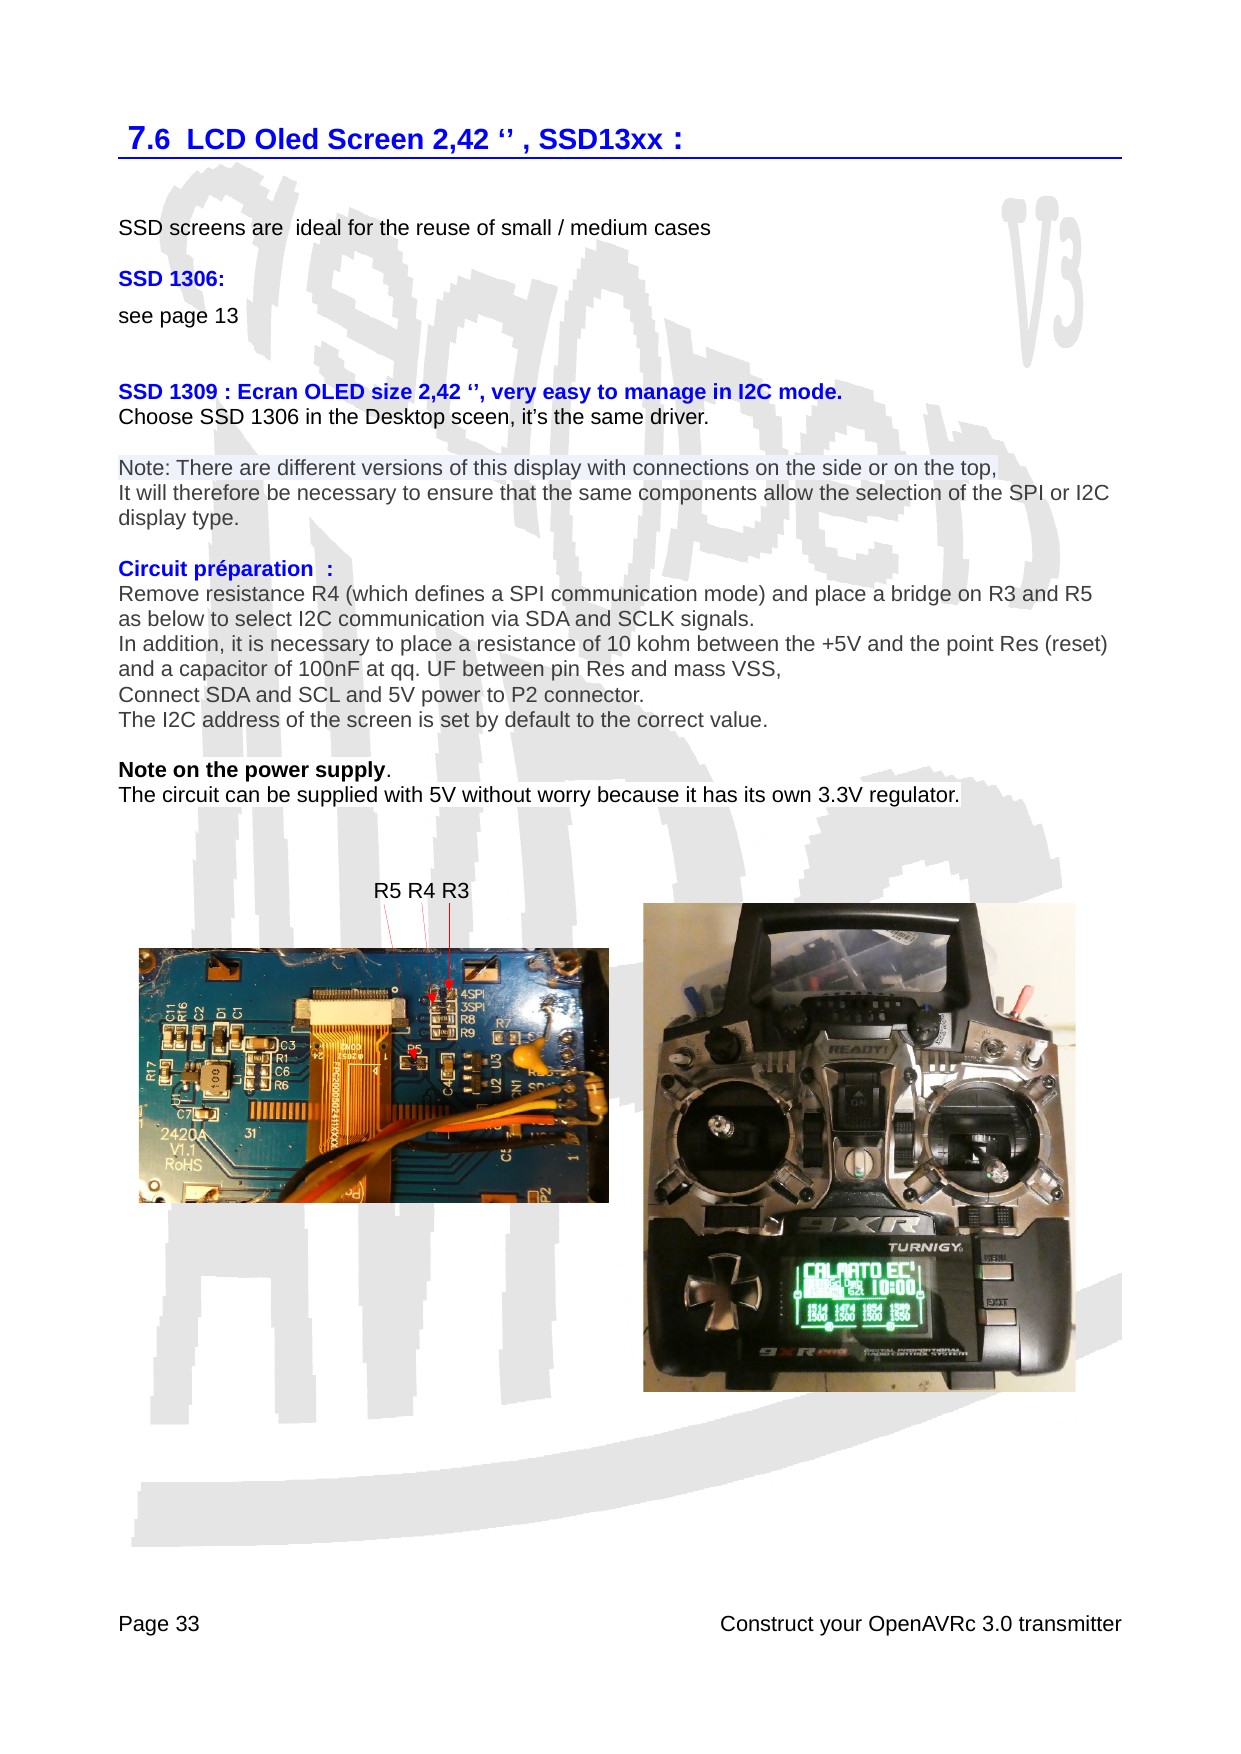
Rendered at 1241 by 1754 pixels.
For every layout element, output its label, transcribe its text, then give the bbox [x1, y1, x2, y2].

subtitle 7.6 LCD Oled Screen 2,42 ‘’ , SSD13xx : [118, 118, 1122, 157]
text Choose SSD 1306 in the Desktop sceen, it’s the same driver. [118, 404, 1122, 429]
text Note on the power supply. The circuit can be supplied with 5V without worry because it has its own 3.3V regulator. [118, 757, 1122, 807]
text Circuit préparation : [118, 555, 1122, 581]
text R5 R4 R3 [118, 878, 1122, 903]
text SSD screens are ideal for the reuse of small / medium cases [118, 215, 1122, 240]
picture [138, 948, 609, 1203]
text Note: There are different versions of this display with connections on the side or on the top, It will therefore be necessary to ensure that the same components allow the selection of the SPI or I2C display type. [118, 454, 1122, 530]
text SSD 1309 : Ecran OLED size 2,42 ‘’, very easy to manage in I2C mode. [118, 379, 1122, 404]
text see page 13 [118, 303, 1122, 328]
text SSD 1306: [118, 266, 1122, 291]
text Remove resistance R4 (which defines a SPI communication mode) and place a bridge on R3 and R5 as below to select I2C communication via SDA and SCLK signals. In addition, it is necessary to place a resistance of 10 kohm between the +5V and the point Res (reset) and a capacitor of 100nF at qq. UF between pin Res and mass VSS, Connect SDA and SCL and 5V power to P2 connector. The I2C address of the screen is set by default to the correct value. [118, 581, 1122, 732]
picture [643, 903, 1076, 1392]
